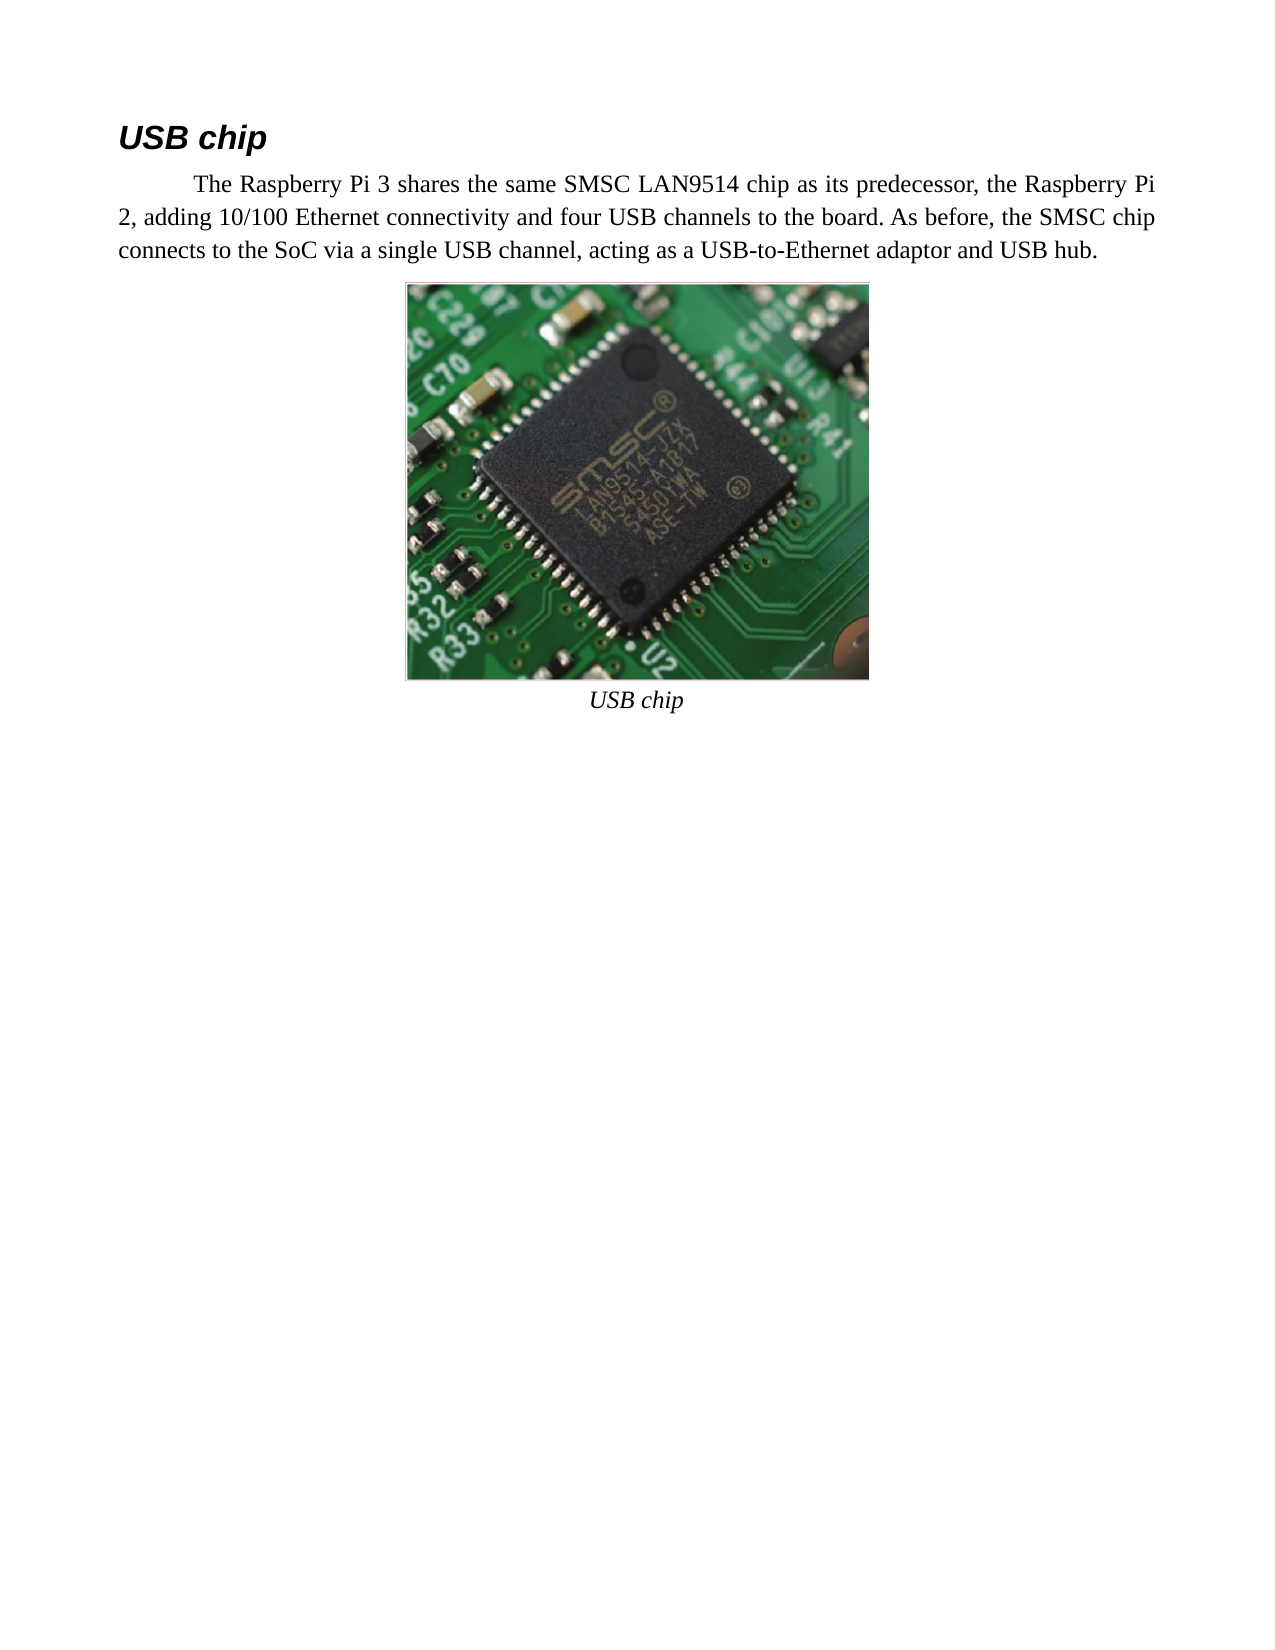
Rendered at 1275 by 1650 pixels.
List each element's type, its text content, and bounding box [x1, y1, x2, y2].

text USB chip [118, 685, 1157, 714]
subtitle USB chip [118, 118, 1157, 157]
text The Raspberry Pi 3 shares the same SMSC LAN9514 chip as its predecessor, the Raspberry Pi 2, adding 10/100 Ethernet connectivity and four USB channels to the board. As before, the SMSC chip connects to the SoC via a single USB channel, acting as a USB-to-Ethernet adaptor and USB hub. [118, 169, 1157, 264]
picture [405, 282, 870, 681]
